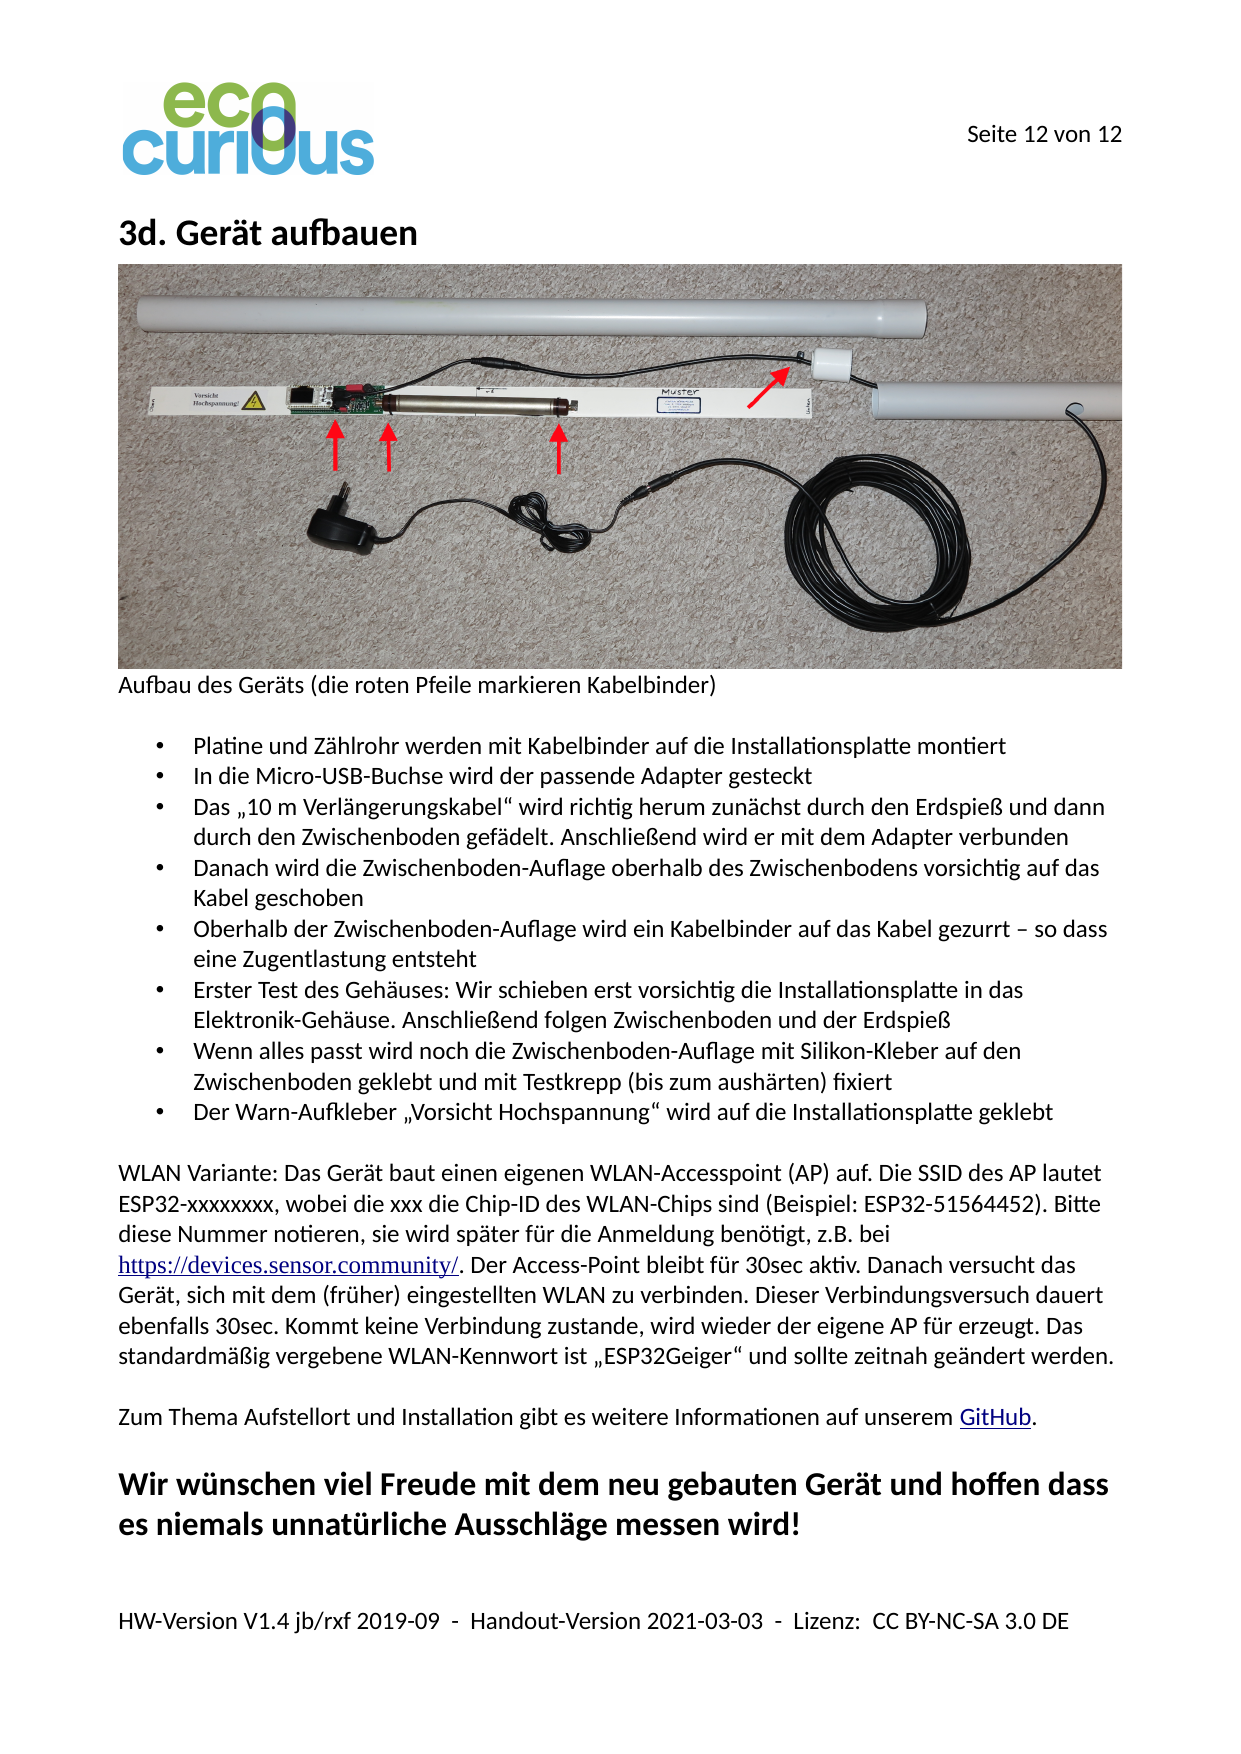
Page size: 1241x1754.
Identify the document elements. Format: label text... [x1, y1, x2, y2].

text [118, 254, 1122, 264]
list Oberhalb der Zwischenboden-Auflage wird ein Kabelbinder auf das Kabel gezurrt – so dass eine Zugentlastung entsteht [156, 913, 1122, 974]
list Wenn alles passt wird noch die Zwischenboden-Auflage mit Silikon-Kleber auf den Zwischenboden geklebt und mit Testkrepp (bis zum aushärten) fixiert [156, 1035, 1122, 1096]
list Erster Test des Gehäuses: Wir schieben erst vorsichtig die Installationsplatte in das Elektronik-Gehäuse. Anschließend folgen Zwischenboden und der Erdspieß [156, 974, 1122, 1035]
list In die Micro-USB-Buchse wird der passende Adapter gesteckt [156, 761, 1122, 791]
text Wir wünschen viel Freude mit dem neu gebauten Gerät und hoffen dass es niemals unnatürliche Ausschläge messen wird! [118, 1462, 1122, 1544]
text Aufbau des Geräts (die roten Pfeile markieren Kabelbinder) [118, 669, 1122, 699]
text Zum Thema Aufstellort und Installation gibt es weitere Informationen auf unserem GitHub. [118, 1401, 1122, 1432]
list Der Warn-Aufkleber „Vorsicht Hochspannung“ wird auf die Installationsplatte geklebt [156, 1096, 1122, 1127]
list Das „10 m Verlängerungskabel“ wird richtig herum zunächst durch den Erdspieß und dann durch den Zwischenboden gefädelt. Anschließend wird er mit dem Adapter verbunden [156, 791, 1122, 852]
picture [122, 82, 374, 175]
text 3d. Gerät aufbauen [118, 209, 1122, 254]
list Danach wird die Zwischenboden-Auflage oberhalb des Zwischenbodens vorsichtig auf das Kabel geschoben [156, 852, 1122, 913]
picture [118, 264, 1123, 669]
text WLAN Variante: Das Gerät baut einen eigenen WLAN-Accesspoint (AP) auf. Die SSID des AP lautet ESP32-xxxxxxxx, wobei die xxx die Chip-ID des WLAN-Chips sind (Beispiel: ESP32-51564452). Bitte diese Nummer notieren, sie wird später für die Anmeldung benötigt, z.B. bei https://devices.sensor.community/. Der Access-Point bleibt für 30sec aktiv. Danach versucht das Gerät, sich mit dem (früher) eingestellten WLAN zu verbinden. Dieser Verbindungsversuch dauert ebenfalls 30sec. Kommt keine Verbindung zustande, wird wieder der eigene AP für erzeugt. Das standardmäßig vergebene WLAN-Kennwort ist „ESP32Geiger“ und sollte zeitnah geändert werden. [118, 1157, 1122, 1371]
list Platine und Zählrohr werden mit Kabelbinder auf die Installationsplatte montiert [156, 730, 1122, 761]
